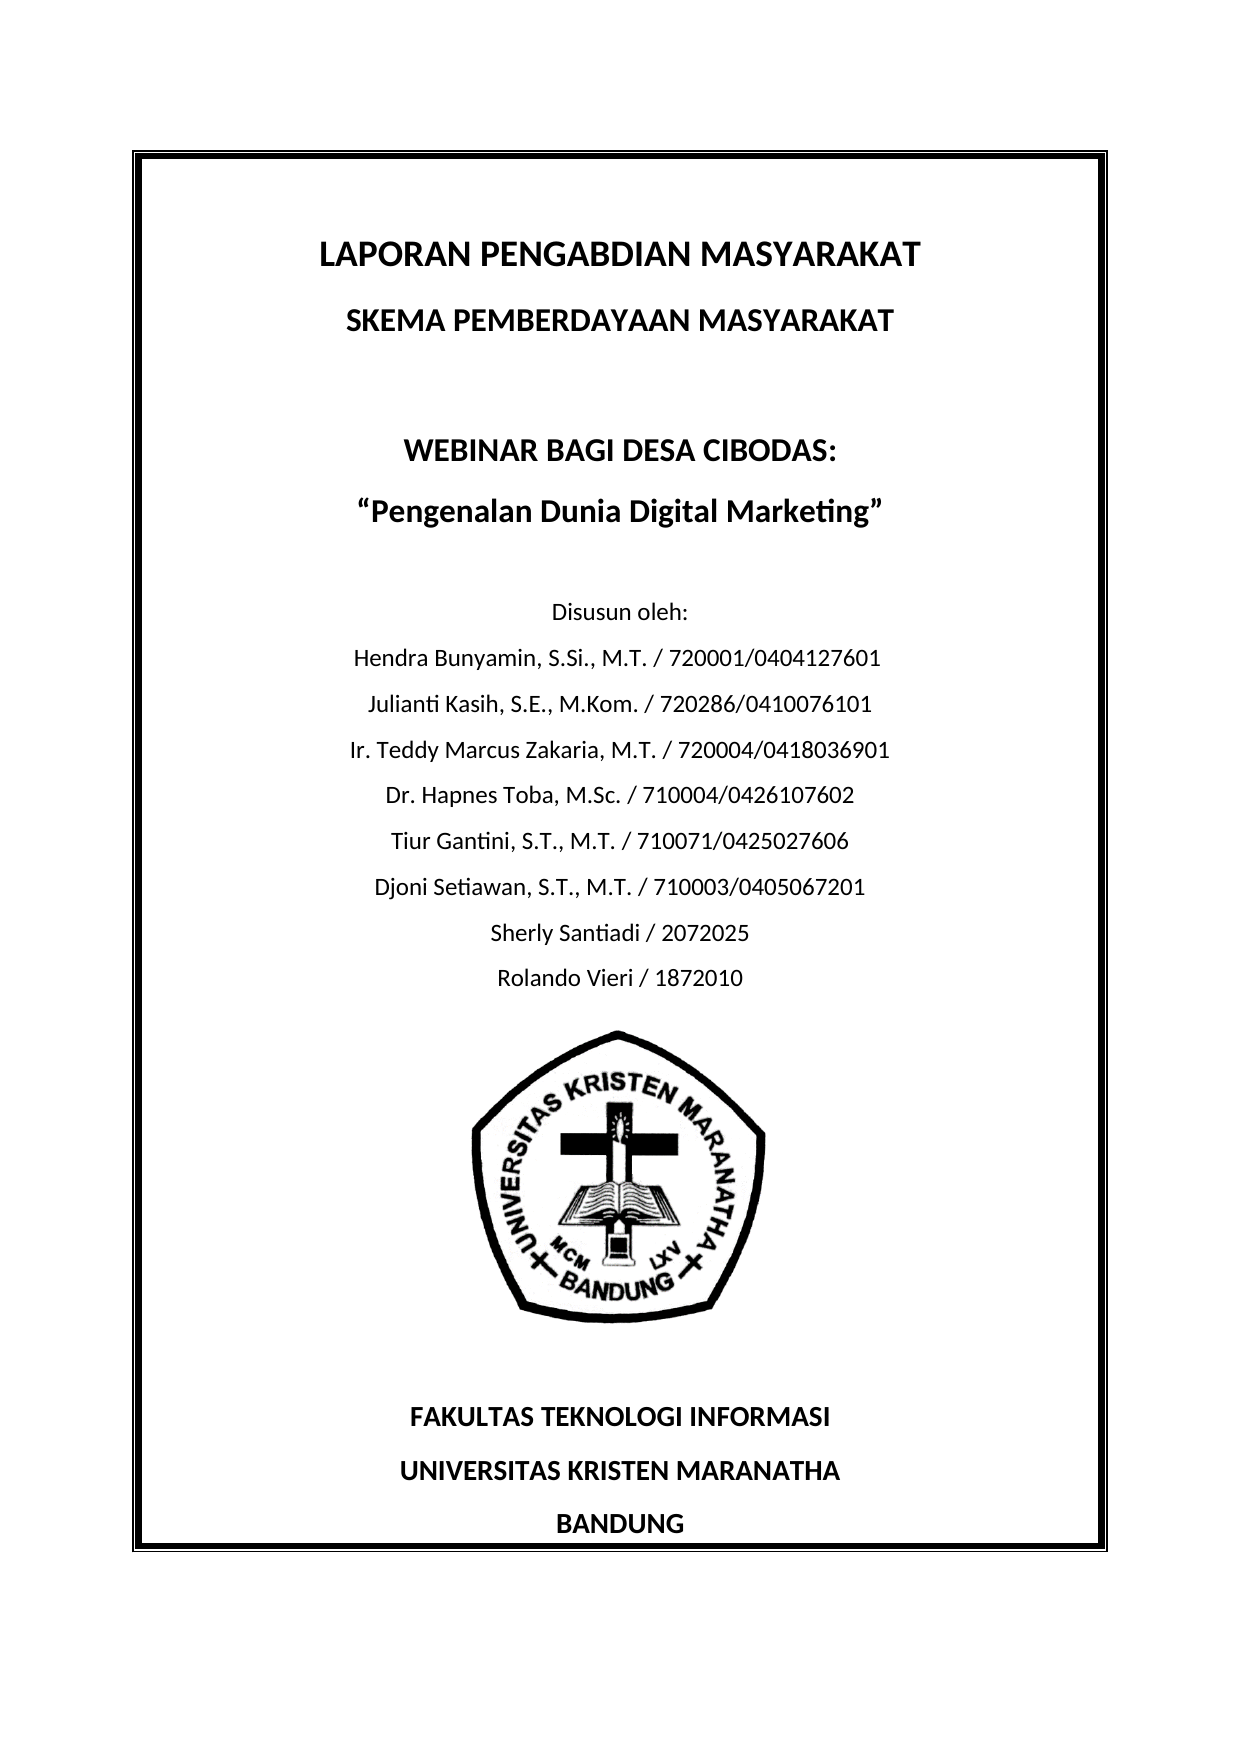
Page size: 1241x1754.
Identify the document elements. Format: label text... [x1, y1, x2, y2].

text “Pengenalan Dunia Digital Marketing” [142, 478, 1098, 531]
text Bandung [142, 1494, 1098, 1543]
text FAKULTAS TEKNOLOGI INFORMASI [142, 1387, 1098, 1434]
text SKEMA PEMBERDAYAAN MASYARAKAT [142, 287, 1098, 340]
text WEBINAR BAGI DESA CIBODAS: [142, 417, 1098, 469]
text Disusun oleh: [142, 585, 1098, 627]
text Hendra Bunyamin, S.Si., M.T. / 720001/0404127601 Julianti Kasih, S.E., M.Kom. / 720286/0410076101 Ir. Teddy Marcus Zakaria, M.T. / 720004/0418036901 Dr. Hapnes Toba, M.Sc. / 710004/0426107602 Tiur Gantini, S.T., M.T. / 710071/0425027606 Djoni Setiawan, S.T., M.T. / 710003/0405067201 Sherly Santiadi / 2072025 Rolando Vieri / 1872010 [142, 631, 1098, 993]
picture [468, 1008, 772, 1329]
text UNIVERSITAS KRISTEN MARANATHA [142, 1440, 1098, 1487]
text LAPORAN PENGABDIAN MASYARAKAT [142, 219, 1098, 276]
